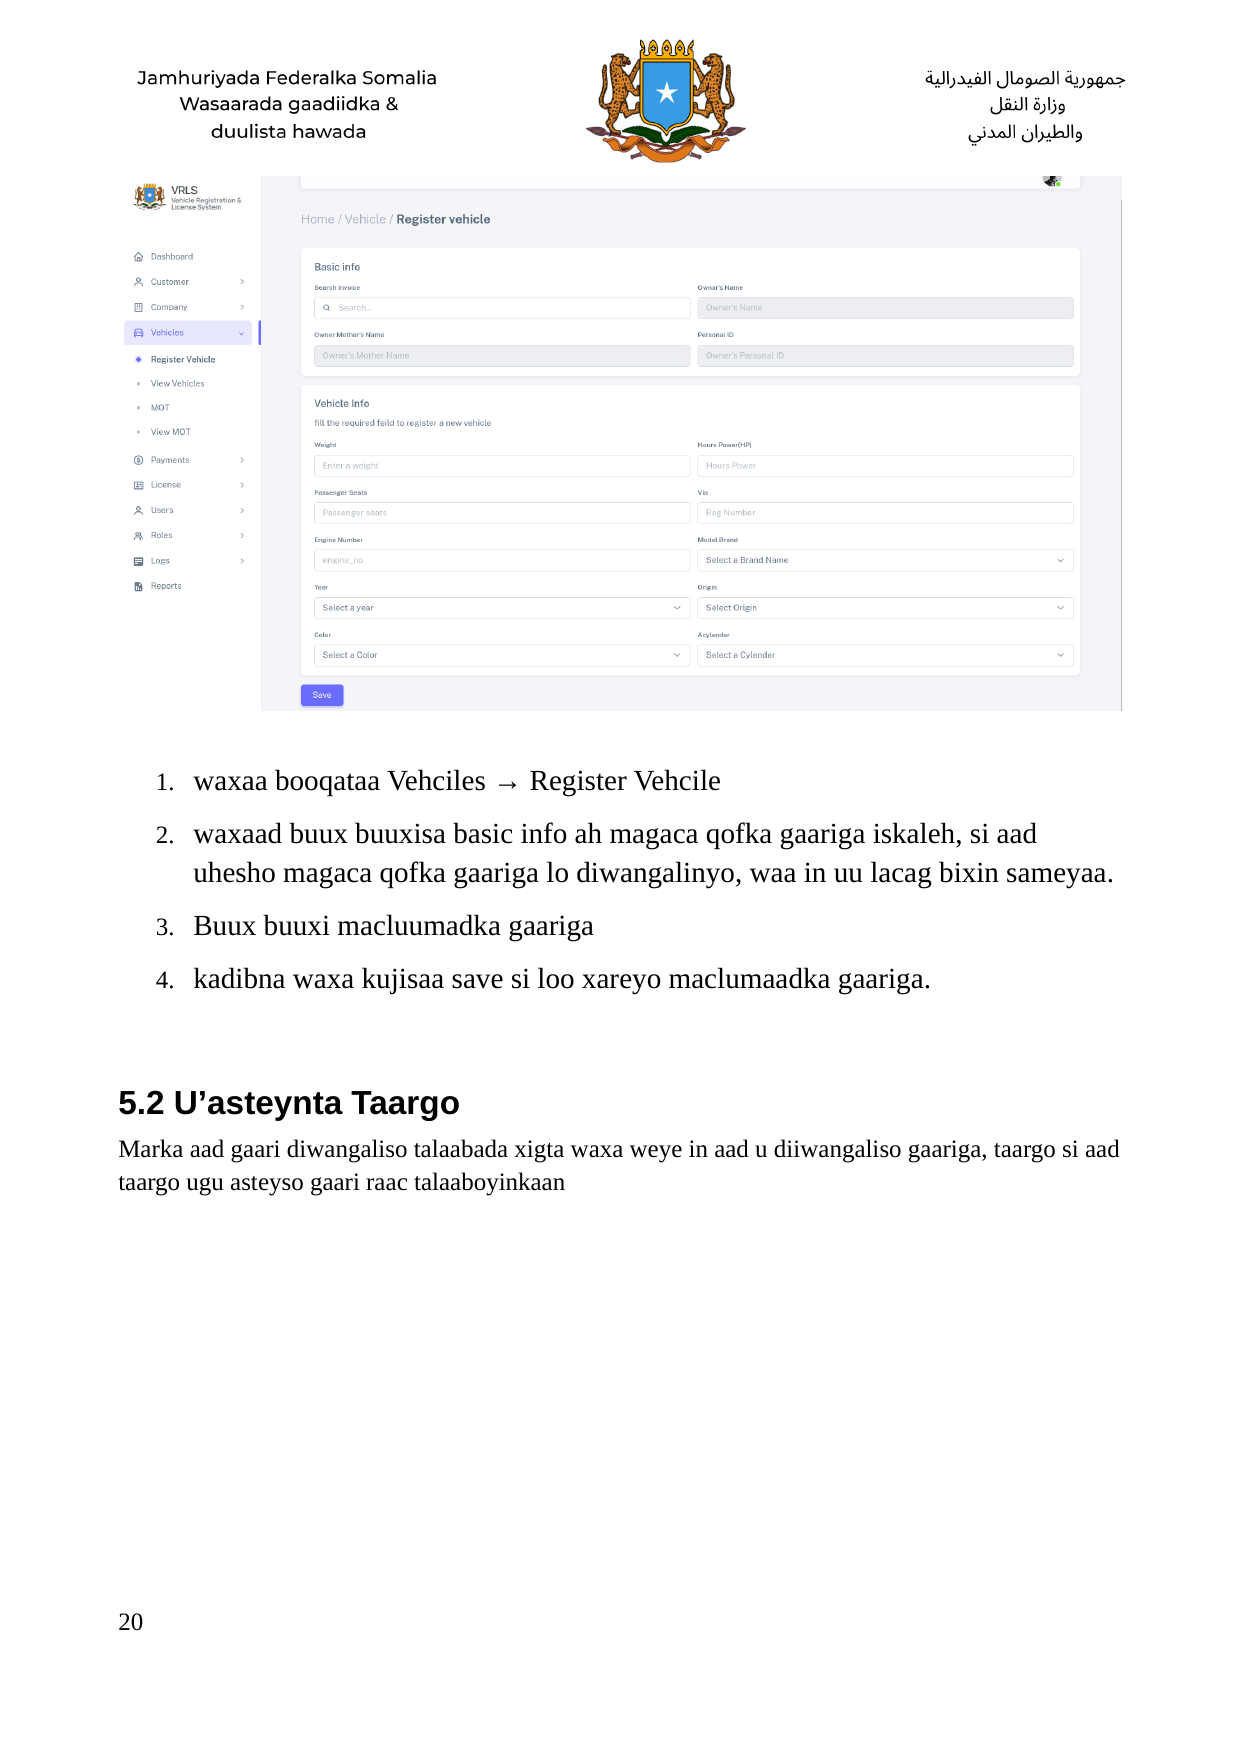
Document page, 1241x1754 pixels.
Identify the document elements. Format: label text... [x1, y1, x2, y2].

picture [118, 19, 1157, 711]
text Marka aad gaari diwangaliso talaabada xigta waxa weye in aad u diiwangaliso gaariga, taargo si aad taargo ugu asteyso gaari raac talaaboyinkaan [118, 1134, 1122, 1196]
list waxaa booqataa Vehciles → Register Vehcile [156, 763, 1122, 797]
list Buux buuxi macluumadka gaariga [156, 908, 1122, 942]
subtitle 5.2 U’asteynta Taargo [118, 1083, 1122, 1121]
list kadibna waxa kujisaa save si loo xareyo maclumaadka gaariga. [156, 961, 1122, 995]
list waxaad buux buuxisa basic info ah magaca qofka gaariga iskaleh, si aad uhesho magaca qofka gaariga lo diwangalinyo, waa in uu lacag bixin sameyaa. [156, 816, 1122, 888]
